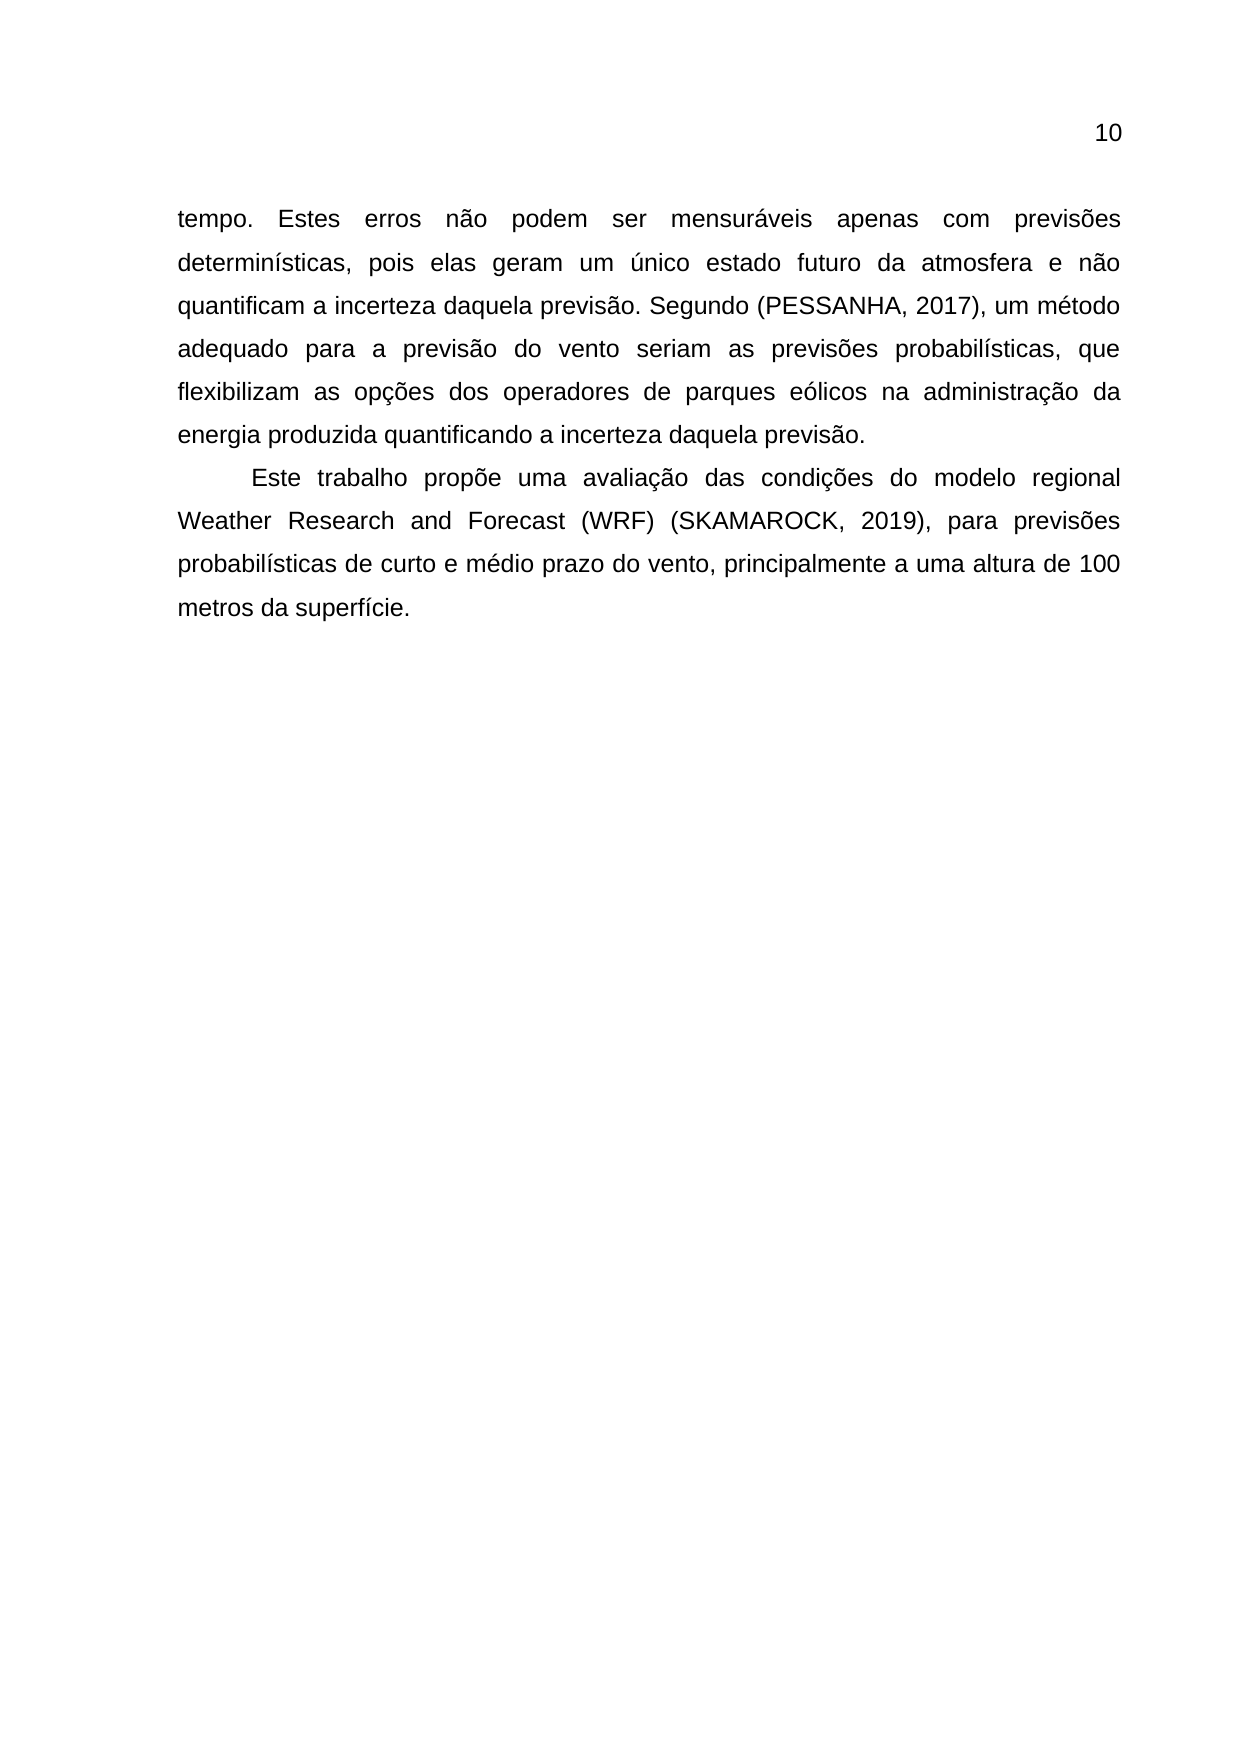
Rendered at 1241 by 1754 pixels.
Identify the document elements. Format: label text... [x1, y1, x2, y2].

text Este trabalho propõe uma avaliação das condições do modelo regional Weather Research and Forecast (WRF) (SKAMAROCK, 2019), para previsões probabilísticas de curto e médio prazo do vento, principalmente a uma altura de 100 metros da superfície. [177, 463, 1122, 621]
text tempo. Estes erros não podem ser mensuráveis apenas com previsões determinísticas, pois elas geram um único estado futuro da atmosfera e não quantificam a incerteza daquela previsão. Segundo (PESSANHA, 2017), um método adequado para a previsão do vento seriam as previsões probabilísticas, que flexibilizam as opções dos operadores de parques eólicos na administração da energia produzida quantificando a incerteza daquela previsão. [177, 204, 1122, 449]
